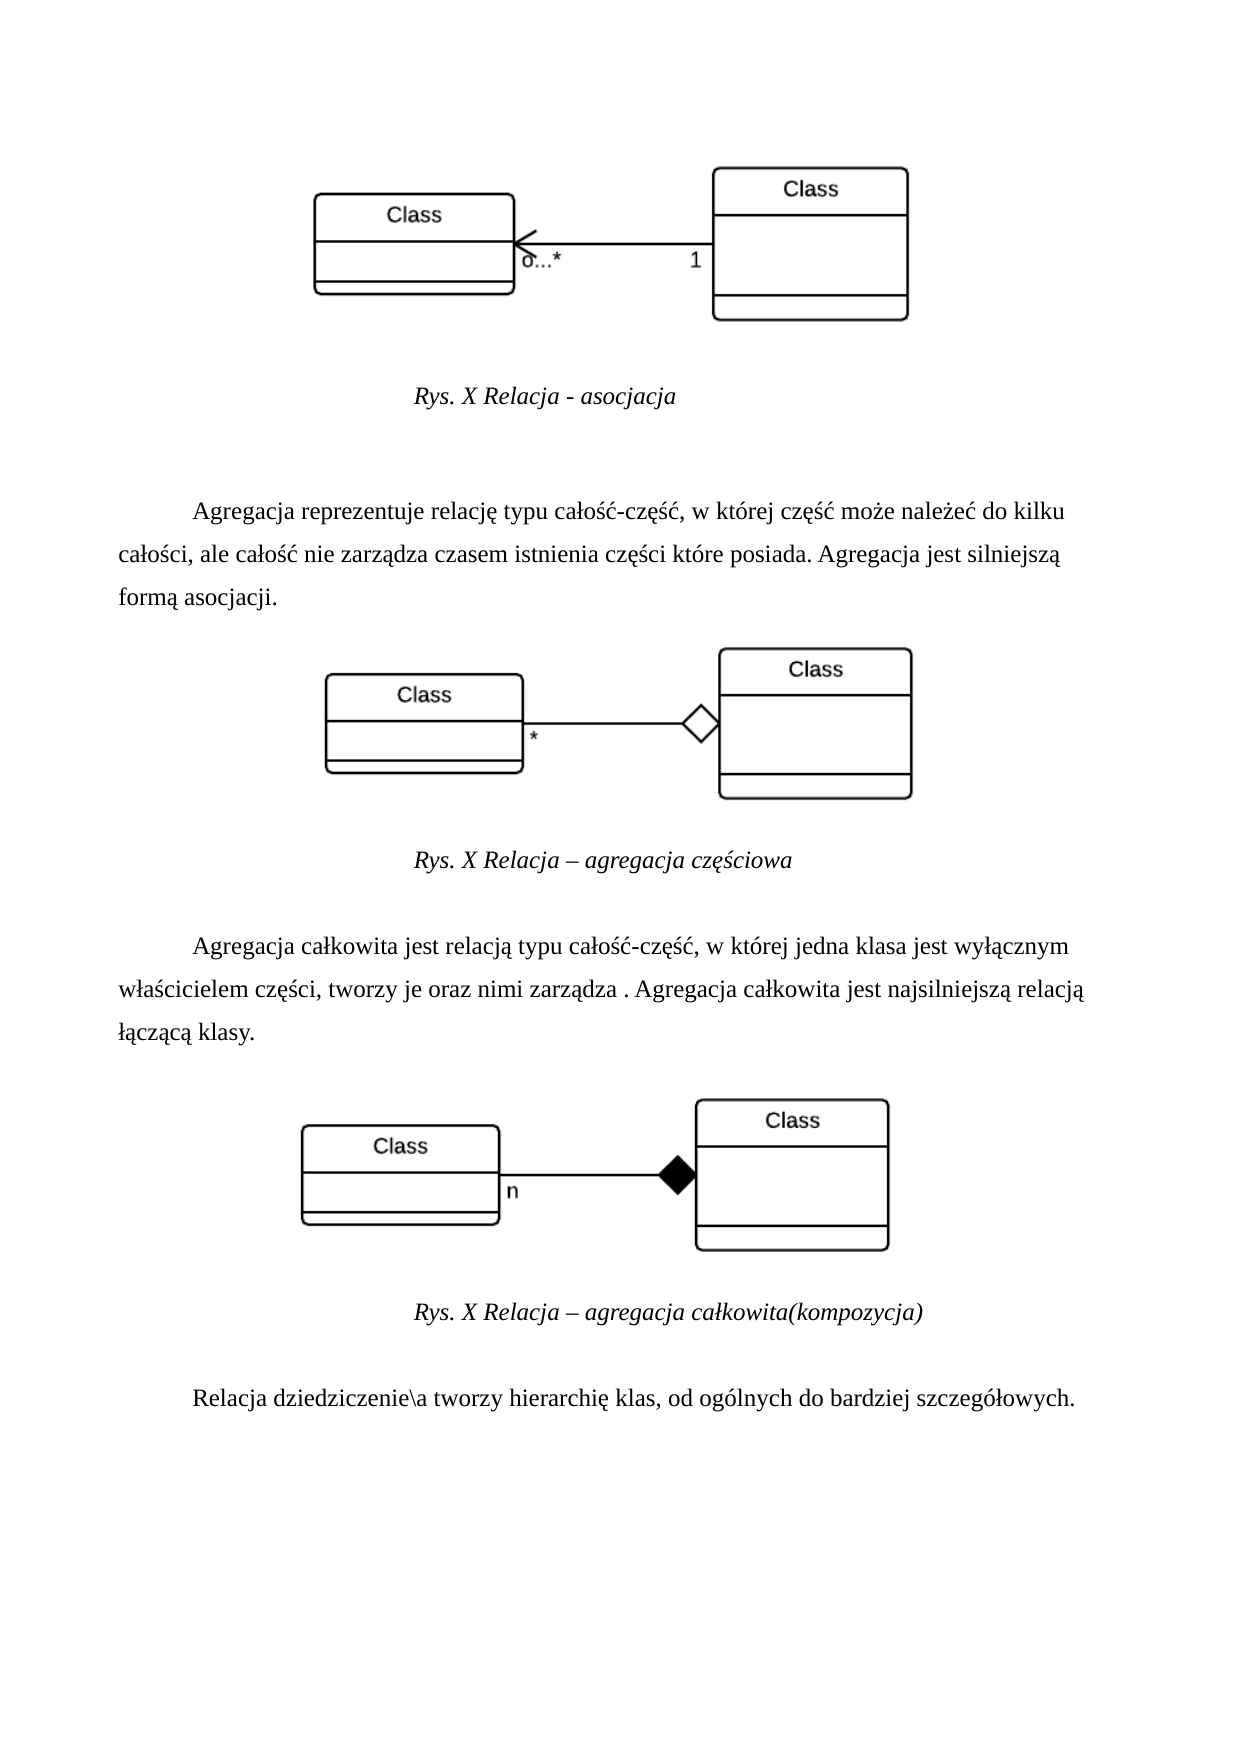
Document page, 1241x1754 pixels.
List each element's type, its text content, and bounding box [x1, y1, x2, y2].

text Rys. X Relacja - asocjacja [118, 118, 1122, 410]
picture [265, 144, 960, 353]
text Rys. X Relacja – agregacja częściowa [118, 625, 1122, 873]
text Relacja dziedziczenie\a tworzy hierarchię klas, od ogólnych do bardziej szczegółowych. [118, 1383, 1122, 1412]
text Rys. X Relacja – agregacja całkowita(kompozycja) [118, 1060, 1122, 1325]
picture [277, 625, 963, 831]
text Agregacja reprezentuje relację typu całość-część, w której część może należeć do kilku całości, ale całość nie zarządza czasem istnienia części które posiada. Agregacja jest silniejszą formą asocjacji. [118, 496, 1122, 611]
text Agregacja całkowita jest relacją typu całość-część, w której jedna klasa jest wyłącznym właścicielem części, tworzy je oraz nimi zarządza . Agregacja całkowita jest najsilniejszą relacją łączącą klasy. [118, 931, 1122, 1046]
picture [253, 1077, 940, 1283]
